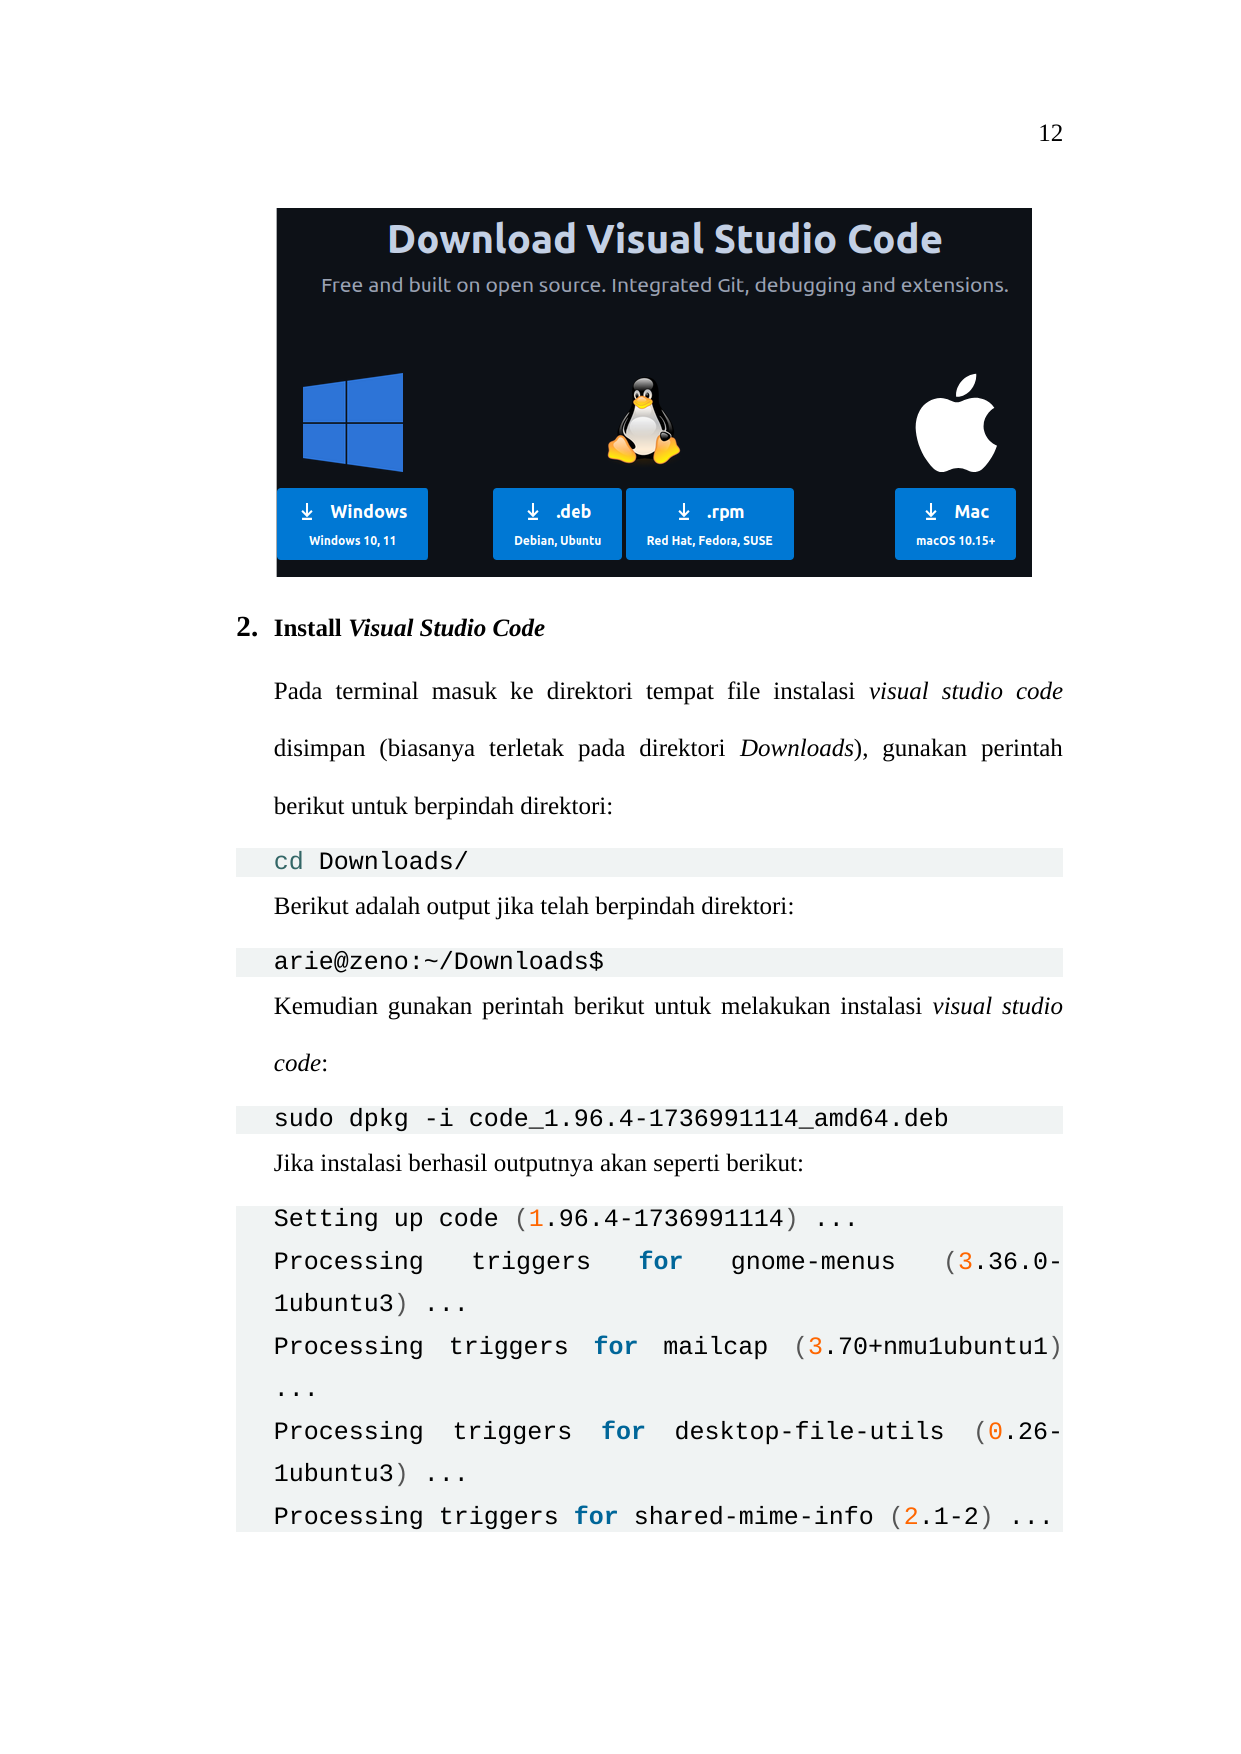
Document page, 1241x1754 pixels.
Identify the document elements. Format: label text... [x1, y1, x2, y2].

list Kemudian gunakan perintah berikut untuk melakukan instalasi visual studio code: [236, 991, 1063, 1077]
list Setting up code (1.96.4-1736991114) ... [236, 1206, 1063, 1234]
list Pada terminal masuk ke direktori tempat file instalasi visual studio code disimpan (biasanya terletak pada direktori Downloads), gunakan perintah berikut untuk berpindah direktori: [236, 676, 1063, 819]
list Processing triggers for desktop-file-utils (0.26-1ubuntu3) ... [236, 1418, 1063, 1489]
list Processing triggers for mailcap (3.70+nmu1ubuntu1) ... [236, 1333, 1063, 1404]
list Processing triggers for gnome-menus (3.36.0-1ubuntu3) ... [236, 1248, 1063, 1319]
list Jika instalasi berhasil outputnya akan seperti berikut: [236, 1148, 1063, 1177]
list arie@zeno:~/Downloads$ [236, 948, 1063, 977]
list Install Visual Studio Code [236, 609, 1063, 642]
list cd Downloads/ [236, 848, 1063, 877]
list sudo dpkg -i code_1.96.4-1736991114_amd64.deb [236, 1106, 1063, 1134]
picture [276, 208, 1032, 577]
list Processing triggers for shared-mime-info (2.1-2) ... [236, 1503, 1063, 1532]
list Berikut adalah output jika telah berpindah direktori: [236, 891, 1063, 919]
